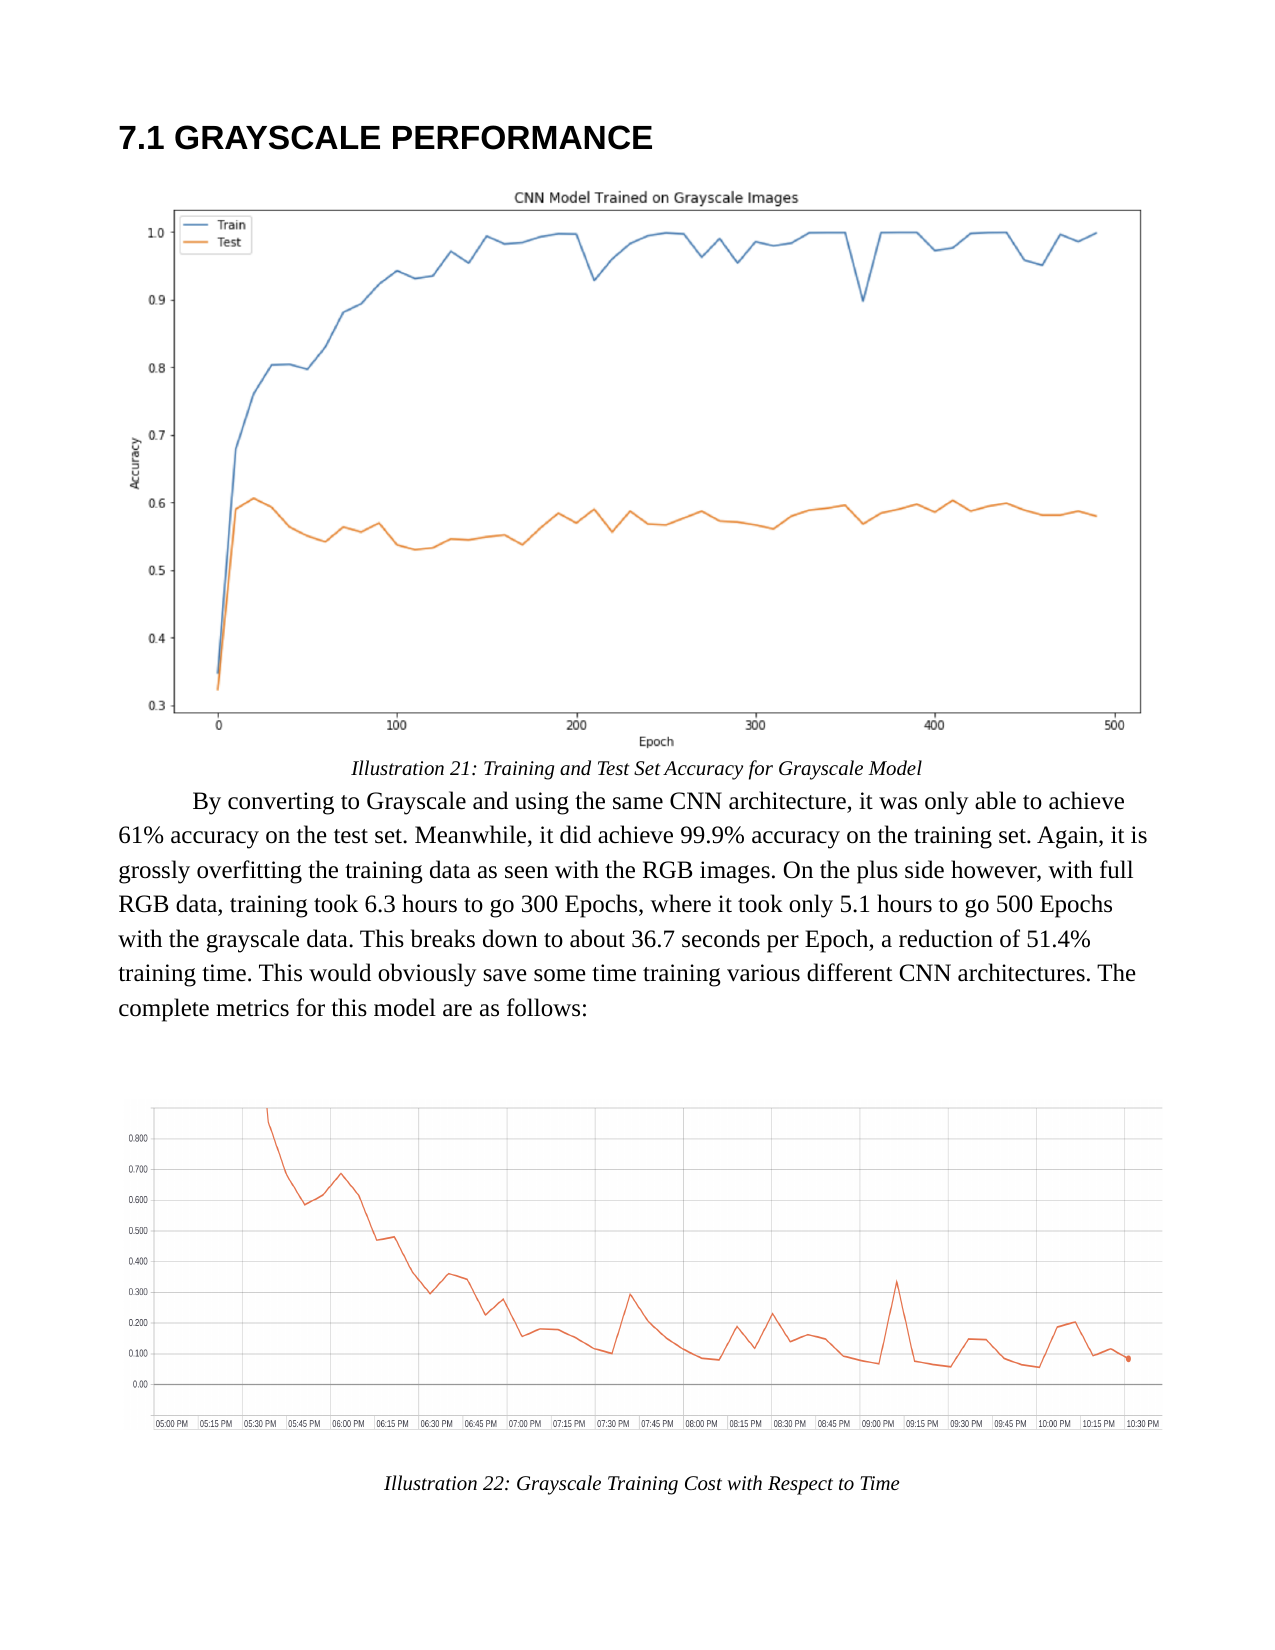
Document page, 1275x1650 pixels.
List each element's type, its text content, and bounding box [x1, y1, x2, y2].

text Illustration 21: Training and Test Set Accuracy for Grayscale Model [118, 756, 1157, 780]
text By converting to Grayscale and using the same CNN architecture, it was only able to achieve 61% accuracy on the test set. Meanwhile, it did achieve 99.9% accuracy on the training set. Again, it is grossly overfitting the training data as seen with the RGB images. On the plus side however, with full RGB data, training took 6.3 hours to go 300 Epochs, where it took only 5.1 hours to go 500 Epochs with the grayscale data. This breaks down to about 36.7 seconds per Epoch, a reduction of 51.4% training time. This would obviously save some time training various different CNN architectures. The complete metrics for this model are as follows: [118, 780, 1157, 1021]
subtitle 7.1 GRAYSCALE PERFORMANCE [118, 118, 1157, 157]
text Illustration 22: Grayscale Training Cost with Respect to Time [92, 1100, 1193, 1495]
picture [123, 1099, 1163, 1430]
picture [118, 181, 1157, 756]
